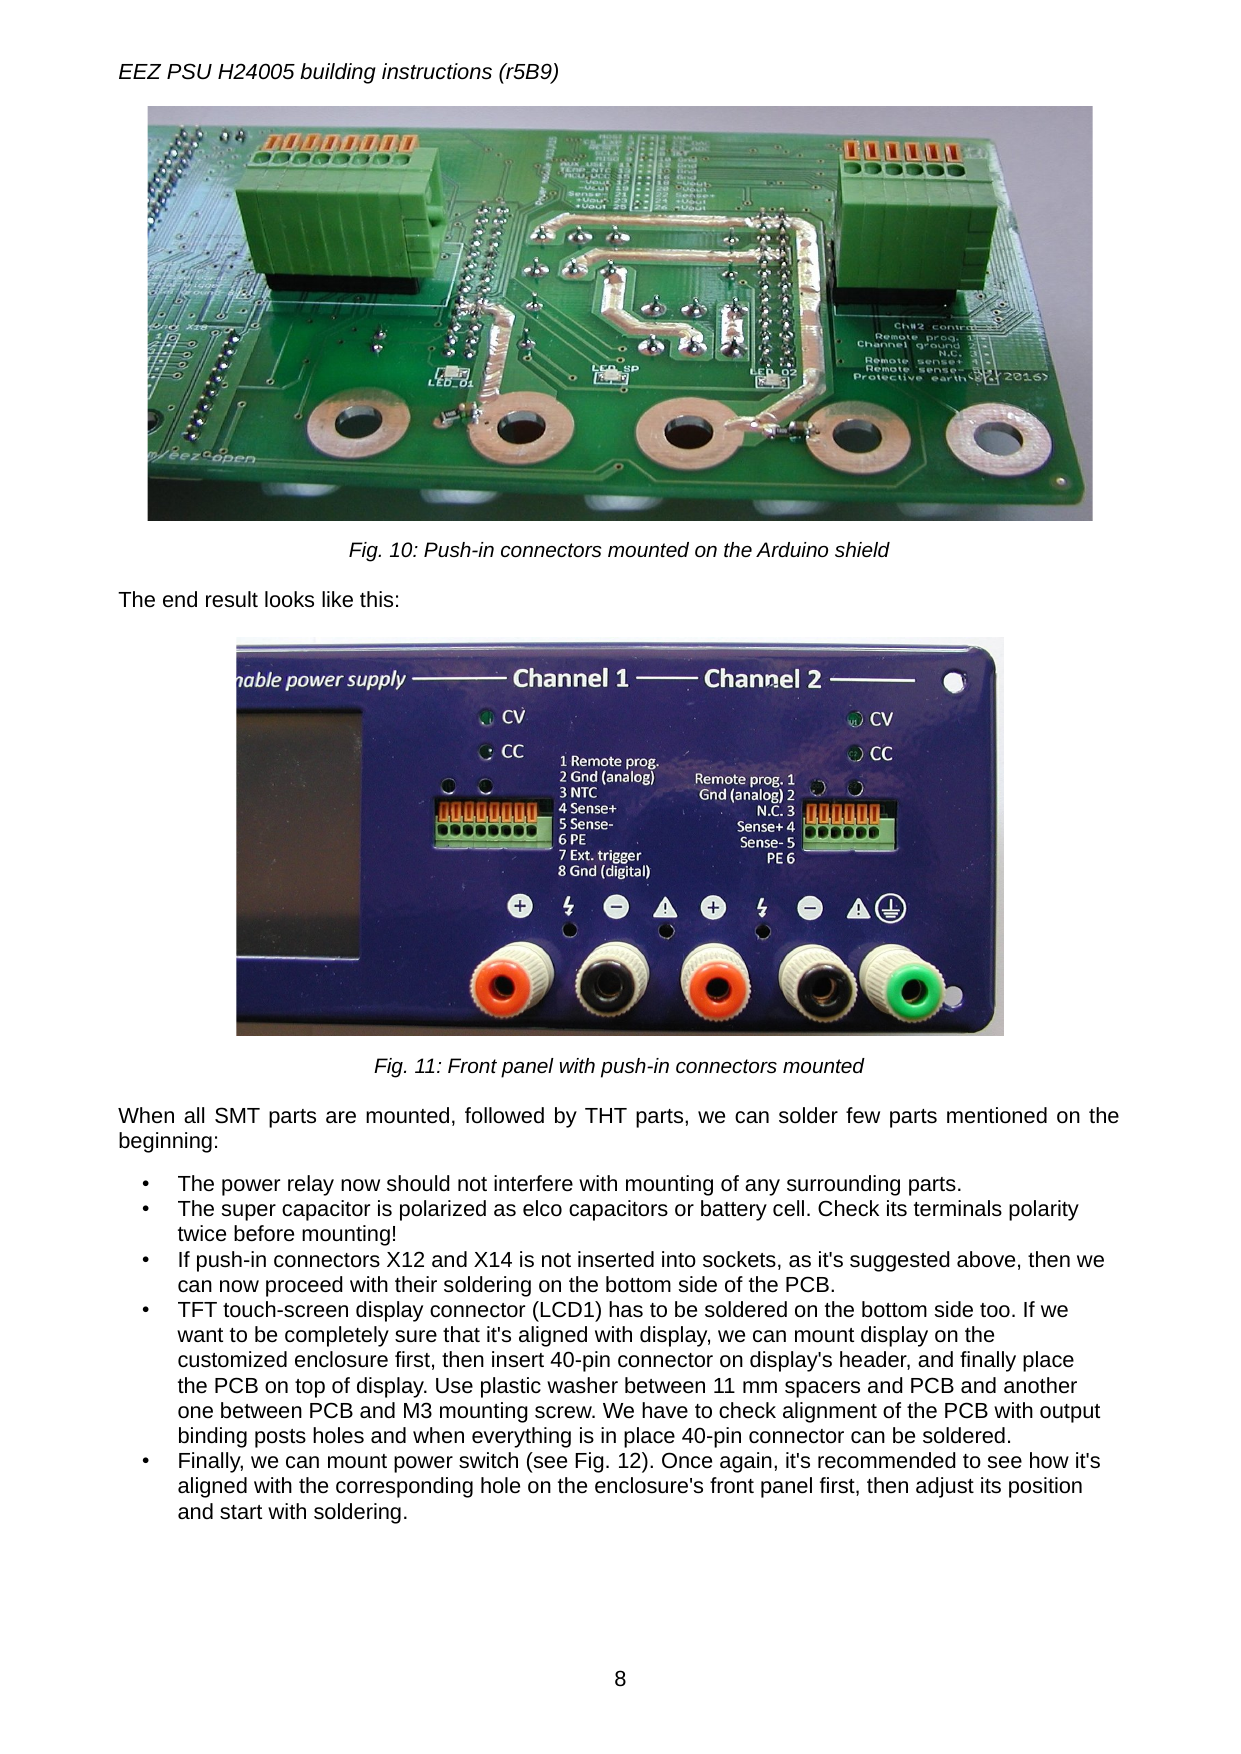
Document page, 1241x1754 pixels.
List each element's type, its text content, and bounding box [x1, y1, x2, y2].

picture [236, 637, 1004, 1036]
text Fig. 10: Push-in connectors mounted on the Arduino shield [148, 521, 1093, 562]
list If push-in connectors X12 and X14 is not inserted into sockets, as it's suggested above, then we can now proceed with their soldering on the bottom side of the PCB. [142, 1246, 1110, 1297]
list Finally, we can mount power switch (see Fig. 12). Once again, it's recommended to see how it's aligned with the corresponding hole on the enclosure's front panel first, then adjust its position and start with soldering. [142, 1448, 1110, 1524]
text When all SMT parts are mounted, followed by THT parts, we can solder few parts mentioned on the beginning: [118, 1103, 1122, 1153]
list TFT touch-screen display connector (LCD1) has to be soldered on the bottom side too. If we want to be completely sure that it's aligned with display, we can mount display on the customized enclosure first, then insert 40-pin connector on display's header, and finally place the PCB on top of display. Use plastic washer between 11 mm spacers and PCB and another one between PCB and M3 mounting screw. We have to check alignment of the PCB with output binding posts holes and when everything is in place 40-pin connector can be soldered. [142, 1297, 1110, 1448]
text The end result looks like this: [118, 587, 1122, 612]
picture [147, 106, 1093, 521]
text Fig. 11: Front panel with push-in connectors mounted [236, 1036, 1004, 1077]
list The power relay now should not interfere with mounting of any surrounding parts. [142, 1171, 1110, 1196]
list The super capacitor is polarized as elco capacitors or battery cell. Check its terminals polarity twice before mounting! [142, 1196, 1110, 1246]
